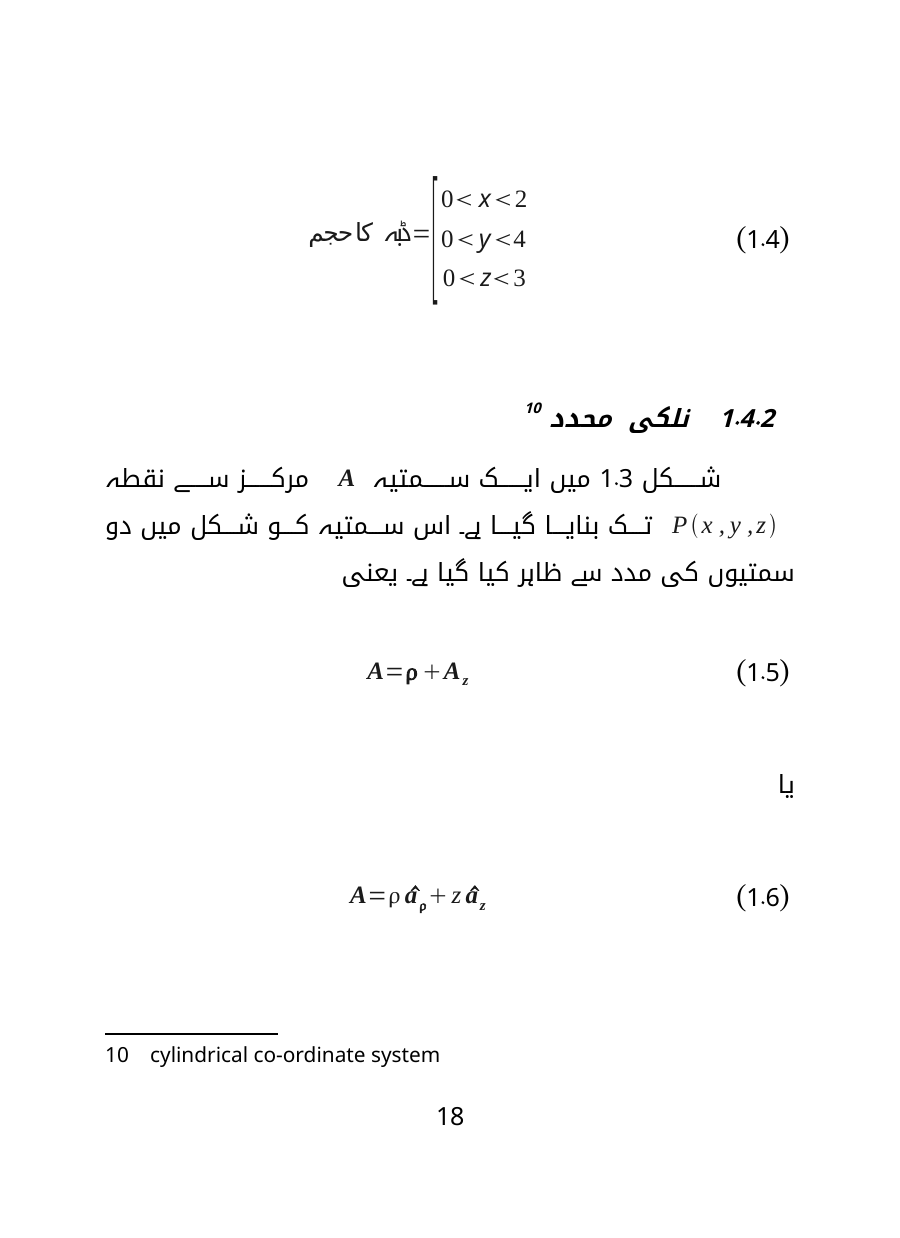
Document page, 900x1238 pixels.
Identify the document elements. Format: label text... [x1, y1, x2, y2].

text یا [105, 762, 795, 809]
table_header [105, 644, 718, 715]
table_header [105, 169, 718, 323]
table_header [105, 868, 718, 939]
text شکل 1.3 میں ایک سمتیہ مرکز سے نقطہ تک بنایا گیا ہے۔ اس سمتیہ کو شکل میں دو سمتیوں کی مدد سے ظاہر کیا گیا ہے۔ یعنی [105, 455, 795, 597]
subtitle نلکی محدد [105, 395, 718, 442]
list cylindrical co-ordinate system [105, 1040, 795, 1068]
table_header (1.4) [718, 169, 795, 323]
table_header (1.6) [718, 868, 795, 939]
table_header (1.5) [718, 644, 795, 715]
